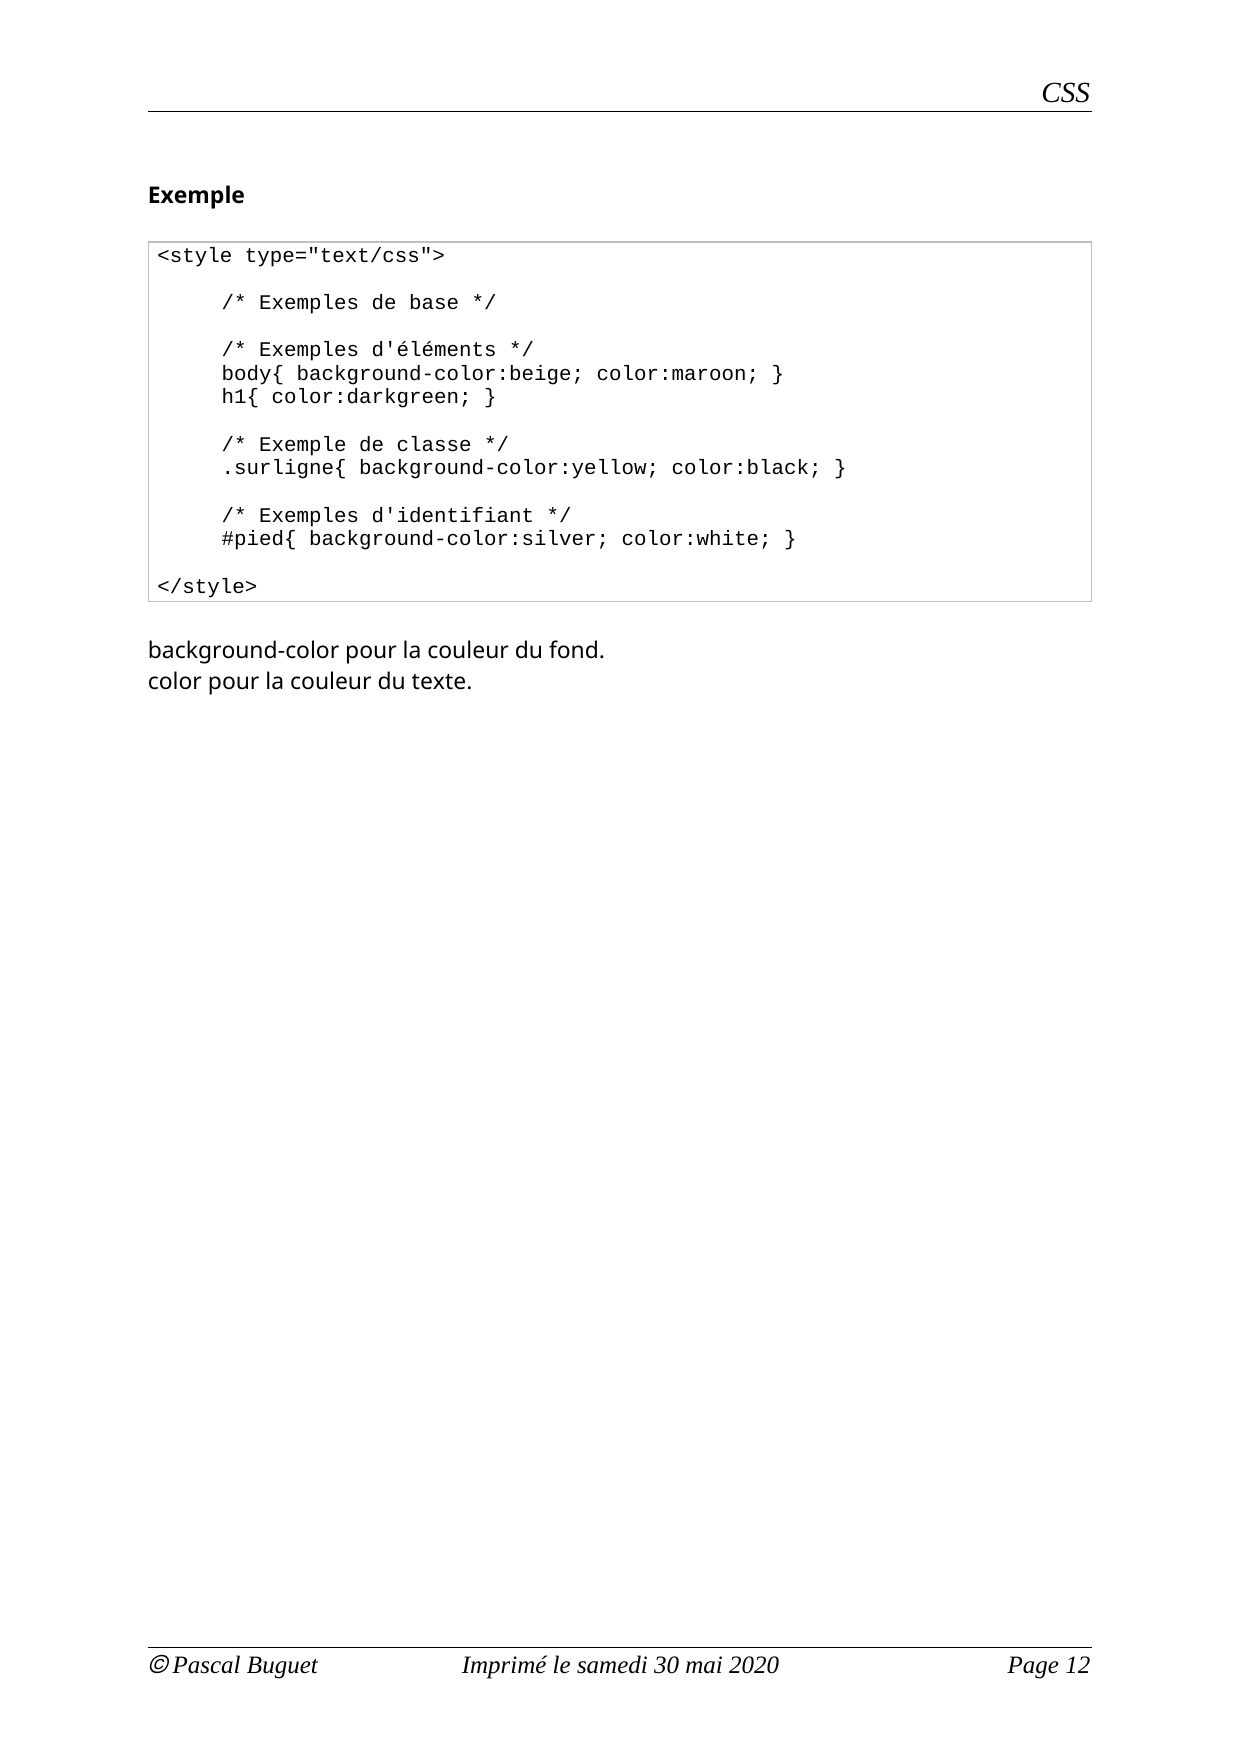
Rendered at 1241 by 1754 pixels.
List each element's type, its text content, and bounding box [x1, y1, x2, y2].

text .surligne{ background-color:yellow; color:black; } [149, 454, 1091, 478]
text h1{ color:darkgreen; } [149, 383, 1091, 407]
text #pied{ background-color:silver; color:white; } [149, 525, 1091, 549]
text background-color pour la couleur du fond. [148, 634, 1092, 665]
text /* Exemples de base */ [149, 289, 1091, 312]
text body{ background-color:beige; color:maroon; } [149, 360, 1091, 383]
text Exemple [148, 179, 1092, 210]
text /* Exemples d'éléments */ [149, 336, 1091, 360]
text <style type="text/css"> [149, 243, 1091, 265]
text </style> [149, 572, 1091, 601]
text color pour la couleur du texte. [148, 665, 1092, 696]
text /* Exemples d'identifiant */ [149, 502, 1091, 525]
text /* Exemple de classe */ [149, 431, 1091, 454]
